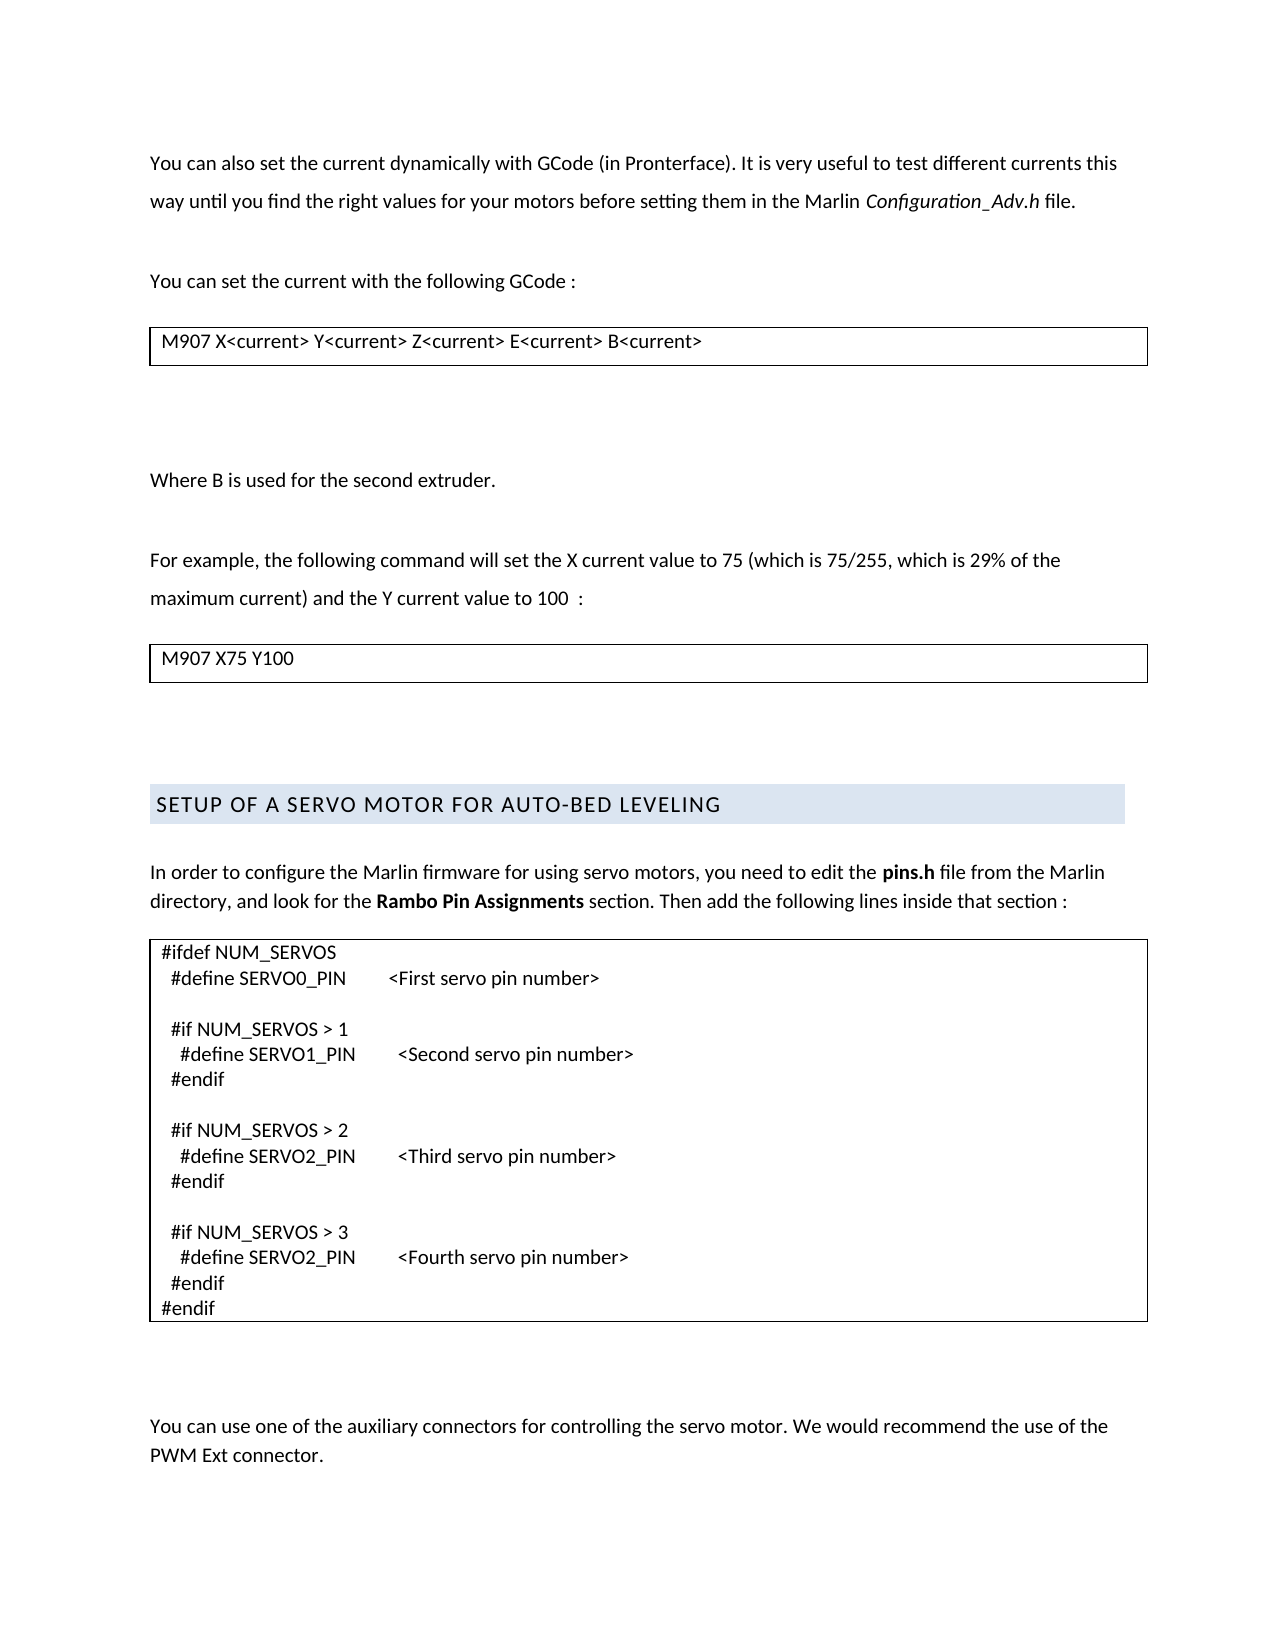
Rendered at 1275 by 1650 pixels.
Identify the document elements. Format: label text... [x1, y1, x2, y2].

table_header M907 X<current> Y<current> Z<current> E<current> B<current> [151, 328, 1147, 365]
text For example, the following command will set the X current value to 75 (which is 75/255, which is 29% of the maximum current) and the Y current value to 100 : [150, 547, 1125, 610]
text You can use one of the auxiliary connectors for controlling the servo motor. We would recommend the use of the PWM Ext connector. [150, 1413, 1125, 1468]
text You can set the current with the following GCode : [150, 268, 1125, 293]
table_header #ifdef NUM_SERVOS #define SERVO0_PIN <First servo pin number> #if NUM_SERVOS > 1 #define SERVO1_PIN <Second servo pin number> #endif #if NUM_SERVOS > 2 #define SERVO2_PIN <Third servo pin number> #endif #if NUM_SERVOS > 3 #define SERVO2_PIN <Fourth servo pin number> #endif #endif [151, 940, 1147, 1321]
text You can also set the current dynamically with GCode (in Pronterface). It is very useful to test different currents this way until you find the right values for your motors before setting them in the Marlin Configuration_Adv.h file. [150, 150, 1125, 213]
subtitle Setup of a servo motor for auto-bed leveling [156, 790, 1119, 818]
table_header M907 X75 Y100 [151, 645, 1147, 682]
text Where B is used for the second extruder. [150, 467, 1125, 492]
text In order to configure the Marlin firmware for using servo motors, you need to edit the pins.h file from the Marlin directory, and look for the Rambo Pin Assignments section. Then add the following lines inside that section : [150, 859, 1125, 914]
